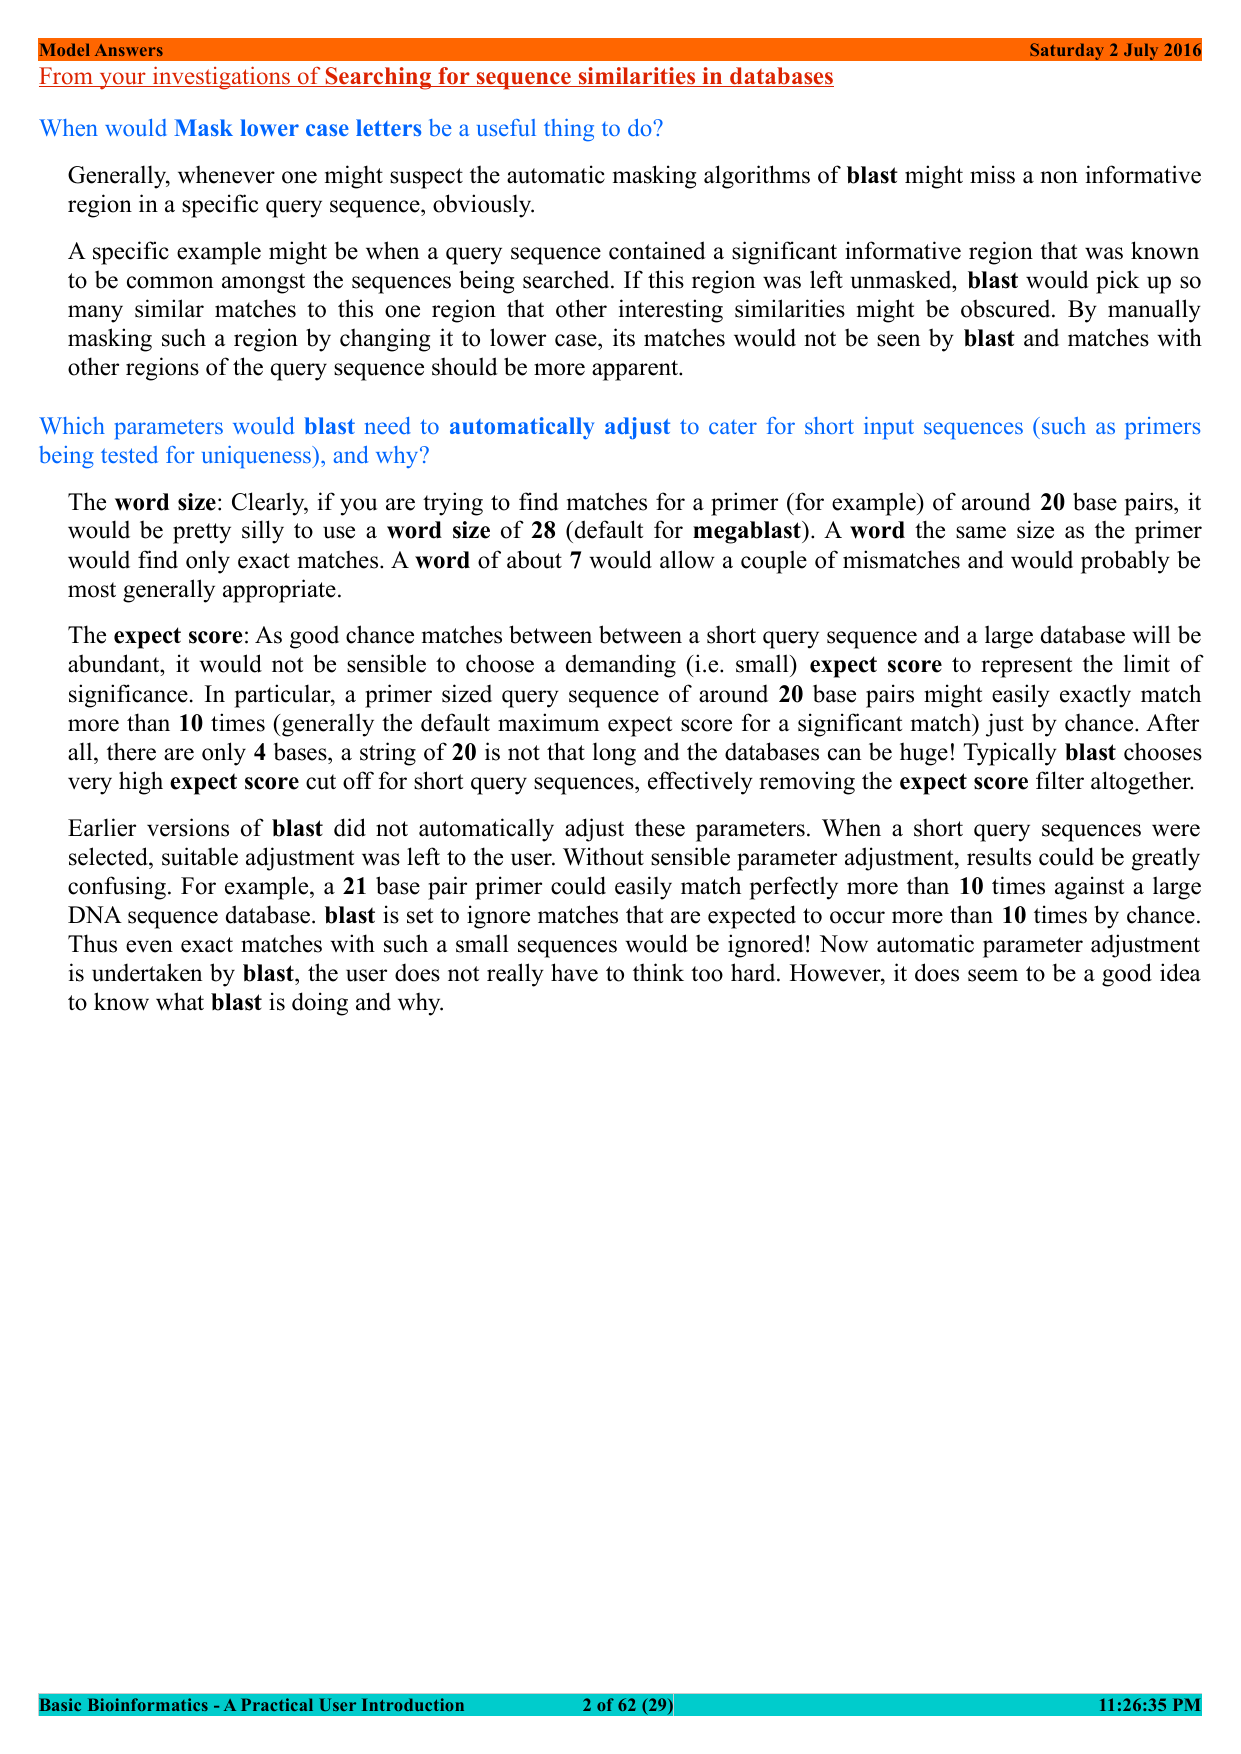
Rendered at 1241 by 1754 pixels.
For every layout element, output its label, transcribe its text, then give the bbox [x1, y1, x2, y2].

text From your investigations of Searching for sequence similarities in databases [38, 61, 1202, 89]
text Earlier versions of blast did not automatically adjust these parameters. When a short query sequences were selected, suitable adjustment was left to the user. Without sensible parameter adjustment, results could be greatly confusing. For example, a 21 base pair primer could easily match perfectly more than 10 times against a large DNA sequence database. blast is set to ignore matches that are expected to occur more than 10 times by chance. Thus even exact matches with such a small sequences would be ignored! Now automatic parameter adjustment is undertaken by blast, the user does not really have to think too hard. However, it does seem to be a good idea to know what blast is doing and why. [68, 812, 1202, 1016]
text Generally, whenever one might suspect the automatic masking algorithms of blast might miss a non informative region in a specific query sequence, obviously. [68, 160, 1202, 218]
text When would Mask lower case letters be a useful thing to do? [38, 113, 1202, 142]
text Which parameters would blast need to automatically adjust to cater for short input sequences (such as primers being tested for uniqueness), and why? [38, 411, 1202, 469]
text The expect score: As good chance matches between between a short query sequence and a large database will be abundant, it would not be sensible to choose a demanding (i.e. small) expect score to represent the limit of significance. In particular, a primer sized query sequence of around 20 base pairs might easily exactly match more than 10 times (generally the default maximum expect score for a significant match) just by chance. After all, there are only 4 bases, a string of 20 is not that long and the databases can be huge! Typically blast chooses very high expect score cut off for short query sequences, effectively removing the expect score filter altogether. [68, 620, 1202, 795]
text A specific example might be when a query sequence contained a significant informative region that was known to be common amongst the sequences being searched. If this region was left unmasked, blast would pick up so many similar matches to this one region that other interesting similarities might be obscured. By manually masking such a region by changing it to lower case, its matches would not be seen by blast and matches with other regions of the query sequence should be more apparent. [68, 236, 1202, 381]
text The word size: Clearly, if you are trying to find matches for a primer (for example) of around 20 base pairs, it would be pretty silly to use a word size of 28 (default for megablast). A word the same size as the primer would find only exact matches. A word of about 7 would allow a couple of mismatches and would probably be most generally appropriate. [68, 486, 1202, 603]
